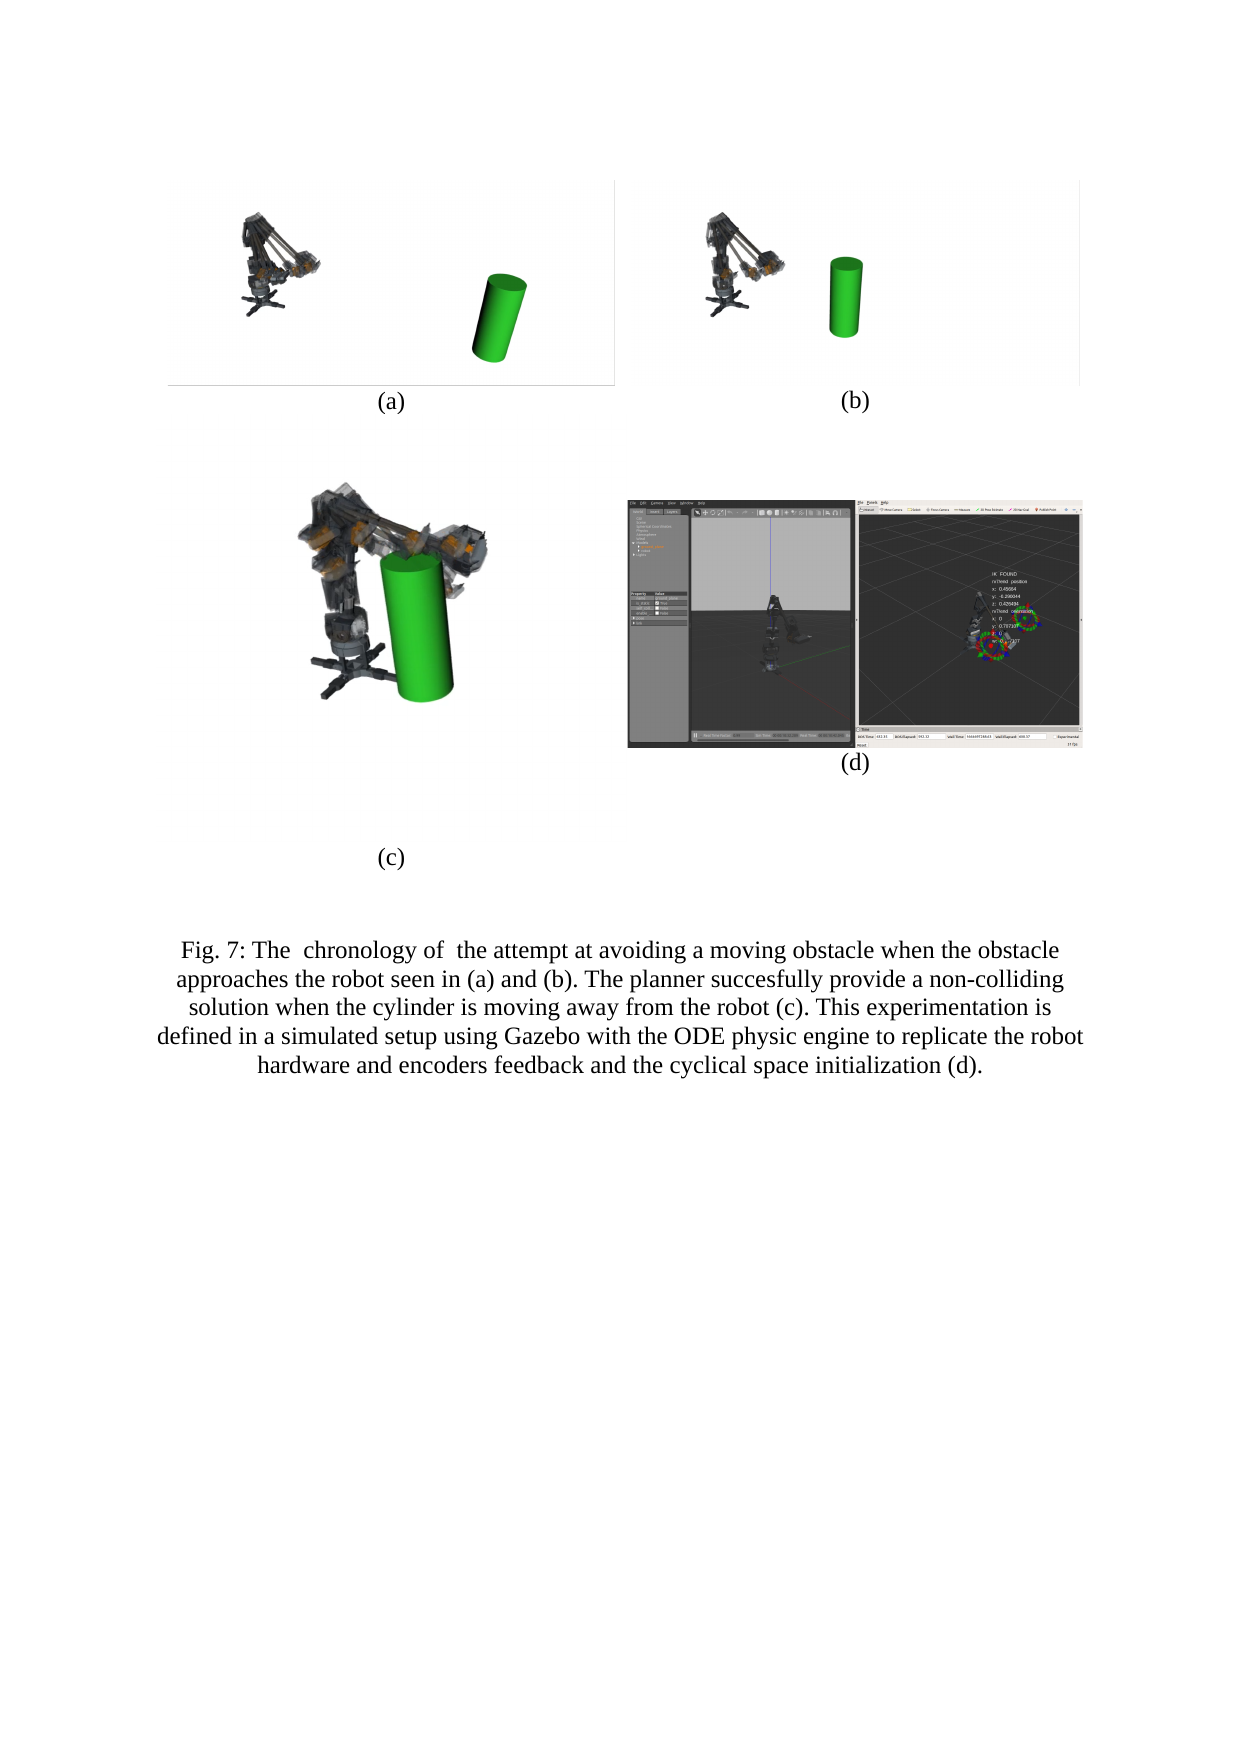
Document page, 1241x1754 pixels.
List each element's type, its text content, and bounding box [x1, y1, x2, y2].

table_header (a) [156, 180, 626, 414]
text Fig. 7: The chronology of the attempt at avoiding a moving obstacle when the obstacle approaches the robot seen in (a) and (b). The planner succesfully provide a non-colliding solution when the cylinder is moving away from the robot (c). This experimentation is defined in a simulated setup using Gazebo with the ODE physic engine to replicate the robot hardware and encoders feedback and the cyclical space initialization (d). [150, 935, 1090, 1079]
picture [167, 180, 615, 386]
table_header (b) [626, 180, 1084, 414]
picture [156, 414, 1083, 842]
table_cell (c) [156, 842, 626, 870]
table_cell (d) [626, 415, 1084, 870]
picture [631, 180, 1080, 386]
